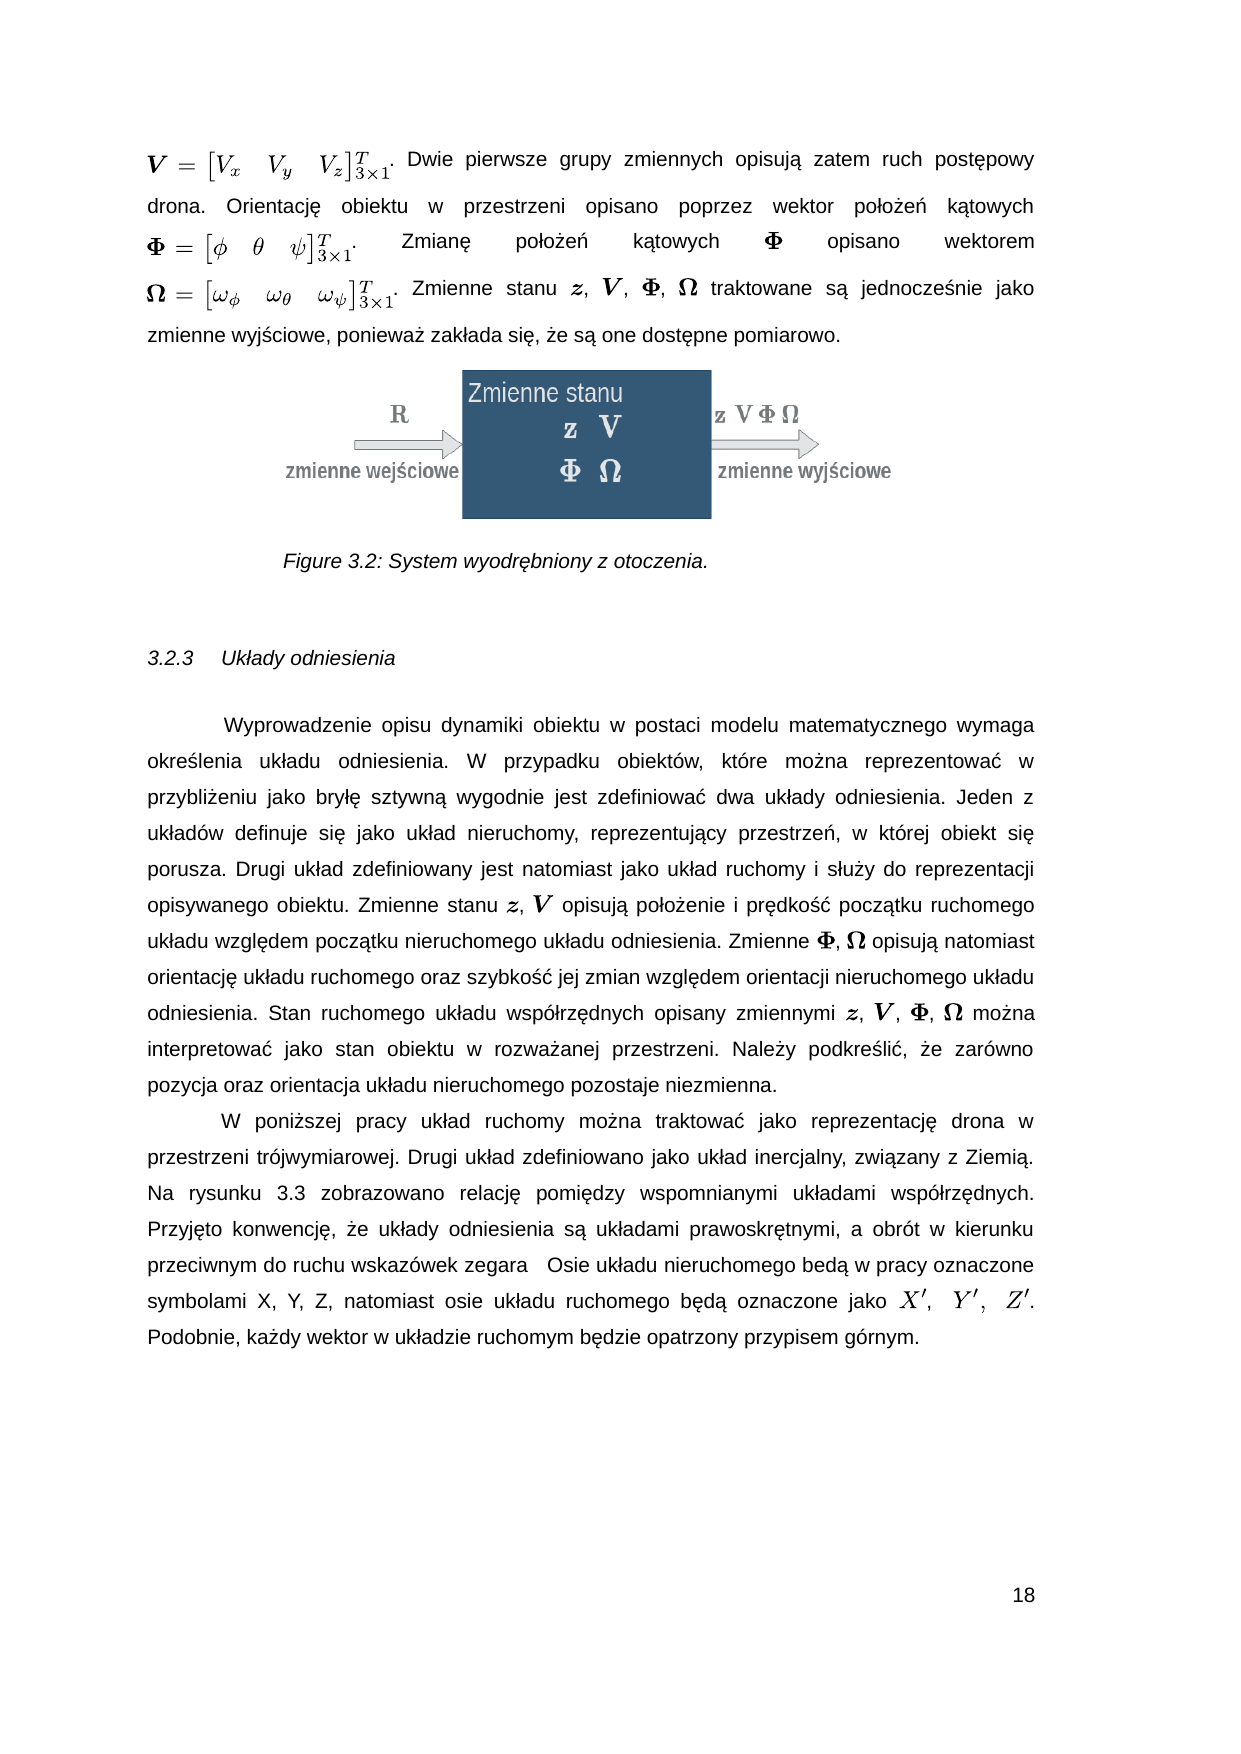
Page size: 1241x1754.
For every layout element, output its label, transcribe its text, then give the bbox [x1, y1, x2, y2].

text Wyprowadzenie opisu dynamiki obiektu w postaci modelu matematycznego wymaga określenia układu odniesienia. W przypadku obiektów, które można reprezentować w przybliżeniu jako bryłę sztywną wygodnie jest zdefiniować dwa układy odniesienia. Jeden z układów definuje się jako układ nieruchomy, reprezentujący przestrzeń, w której obiekt się porusza. Drugi układ zdefiniowany jest natomiast jako układ ruchomy i służy do reprezentacji opisywanego obiektu. Zmienne stanu , opisują położenie i prędkość początku ruchomego układu względem początku nieruchomego układu odniesienia. Zmienne , opisują natomiast orientację układu ruchomego oraz szybkość jej zmian względem orientacji nieruchomego układu odniesienia. Stan ruchomego układu współrzędnych opisany zmiennymi , , , można interpretować jako stan obiektu w rozważanej przestrzeni. Należy podkreślić, że zarówno pozycja oraz orientacja układu nieruchomego pozostaje niezmienna. [147, 713, 1035, 1097]
subtitle Układy odniesienia [147, 646, 1035, 670]
picture [282, 370, 899, 550]
text Figure 3.2: System wyodrębniony z otoczenia. [283, 550, 899, 573]
text W poniższej pracy układ ruchomy można traktować jako reprezentację drona w przestrzeni trójwymiarowej. Drugi układ zdefiniowano jako układ inercjalny, związany z Ziemią. Na rysunku 3.3 zobrazowano relację pomiędzy wspomnianymi układami współrzędnych. Przyjęto konwencję, że układy odniesienia są układami prawoskrętnymi, a obrót w kierunku przeciwnym do ruchu wskazówek zegara Osie układu nieruchomego bedą w pracy oznaczone symbolami X, Y, Z, natomiast osie układu ruchomego będą oznaczone jako , . Podobnie, każdy wektor w układzie ruchomym będzie opatrzony przypisem górnym. [147, 1109, 1035, 1349]
text . Dwie pierwsze grupy zmiennych opisują zatem ruch postępowy drona. Orientację obiektu w przestrzeni opisano poprzez wektor położeń kątowych . Zmianę położeń kątowych opisano wektorem . Zmienne stanu , , , traktowane są jednocześnie jako zmienne wyjściowe, ponieważ zakłada się, że są one dostępne pomiarowo. [147, 147, 1035, 346]
